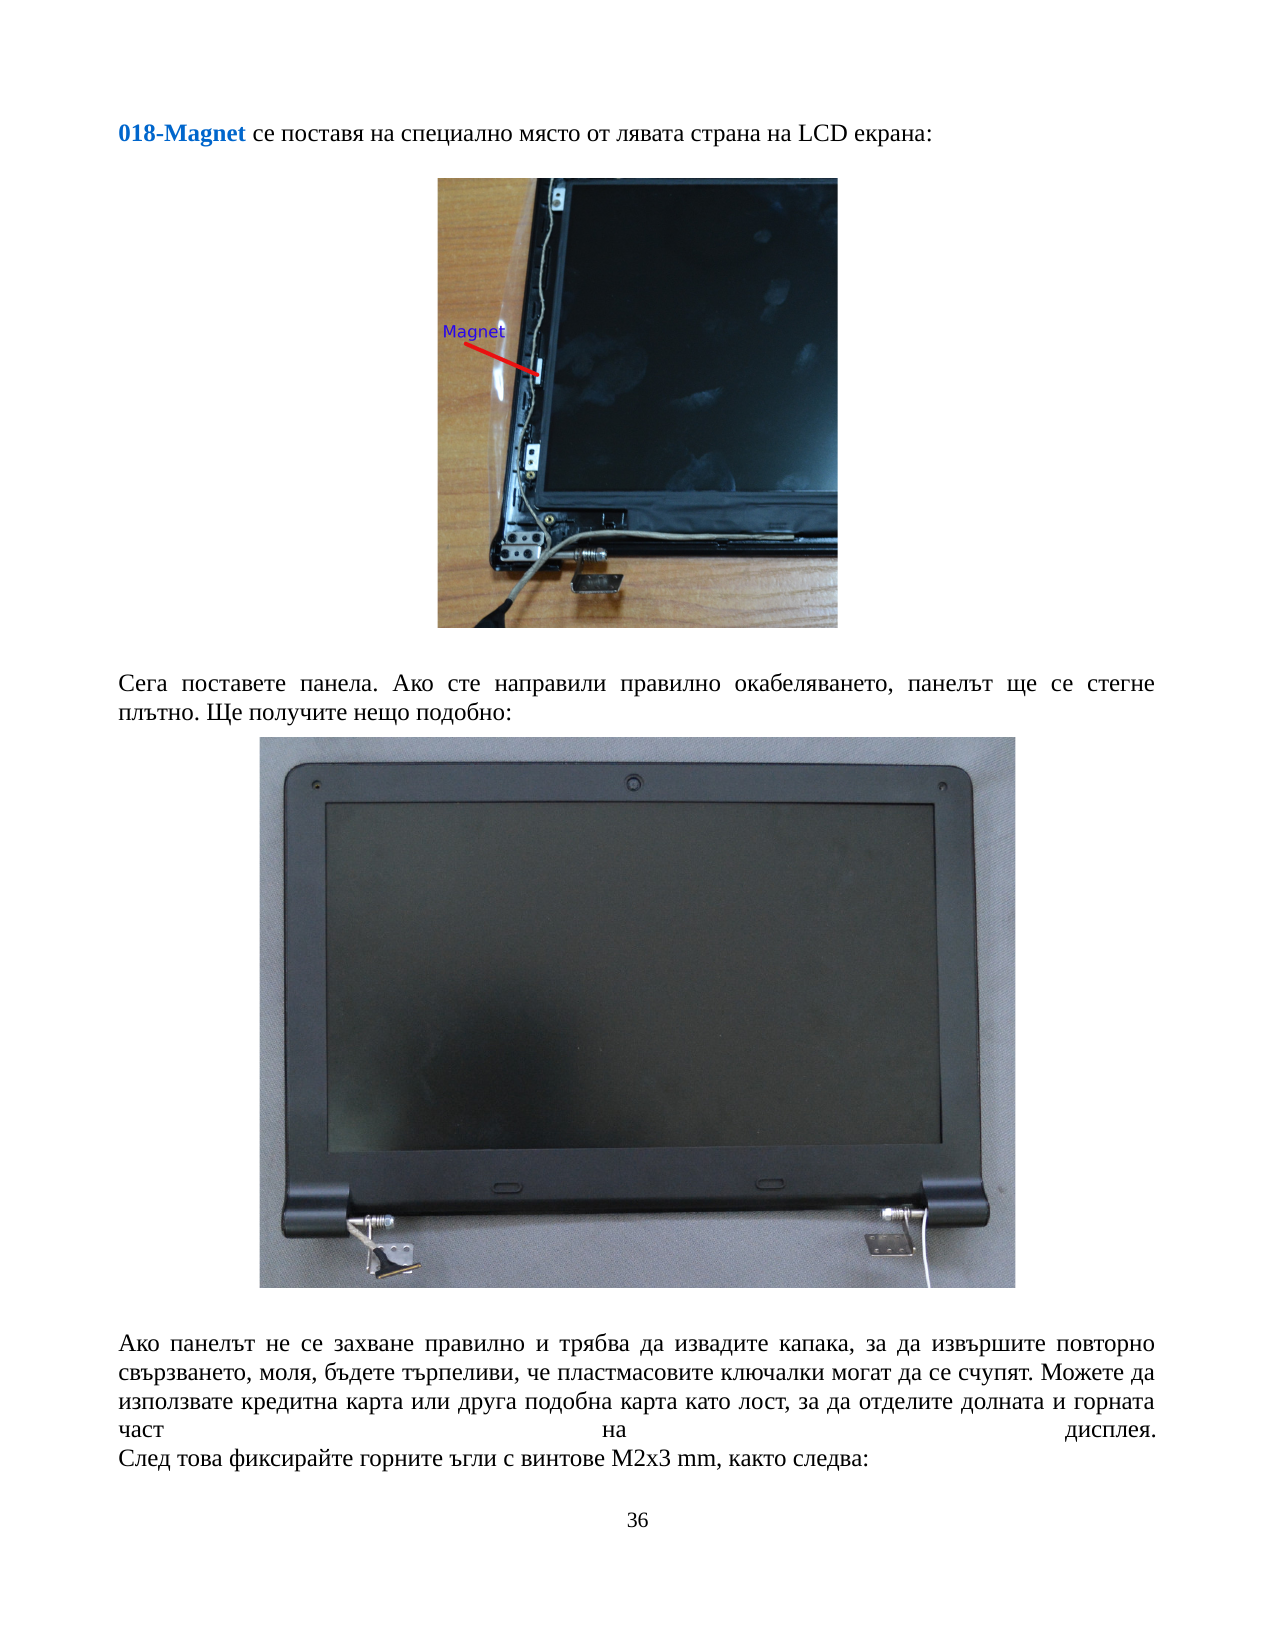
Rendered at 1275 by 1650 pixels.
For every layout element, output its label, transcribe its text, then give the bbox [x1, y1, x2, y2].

text 018-Magnet се поставя на специално място от лявата страна на LCD екрана: [118, 118, 1157, 147]
text Сега поставете панела. Ако сте направили правилно окабеляването, панелът ще се стегне плътно. Ще получите нещо подобно: [118, 668, 1157, 726]
text Ако панелът не се захване правилно и трябва да извадите капака, за да извършите повторно свързването, моля, бъдете търпеливи, че пластмасовите ключалки могат да се счупят. Можете да използвате кредитна карта или друга подобна карта като лост, за да отделите долната и горната част на дисплея. След това фиксирайте горните ъгли с винтове M2x3 mm, както следва: [118, 1328, 1157, 1472]
picture [259, 737, 1016, 1288]
picture [437, 178, 838, 628]
